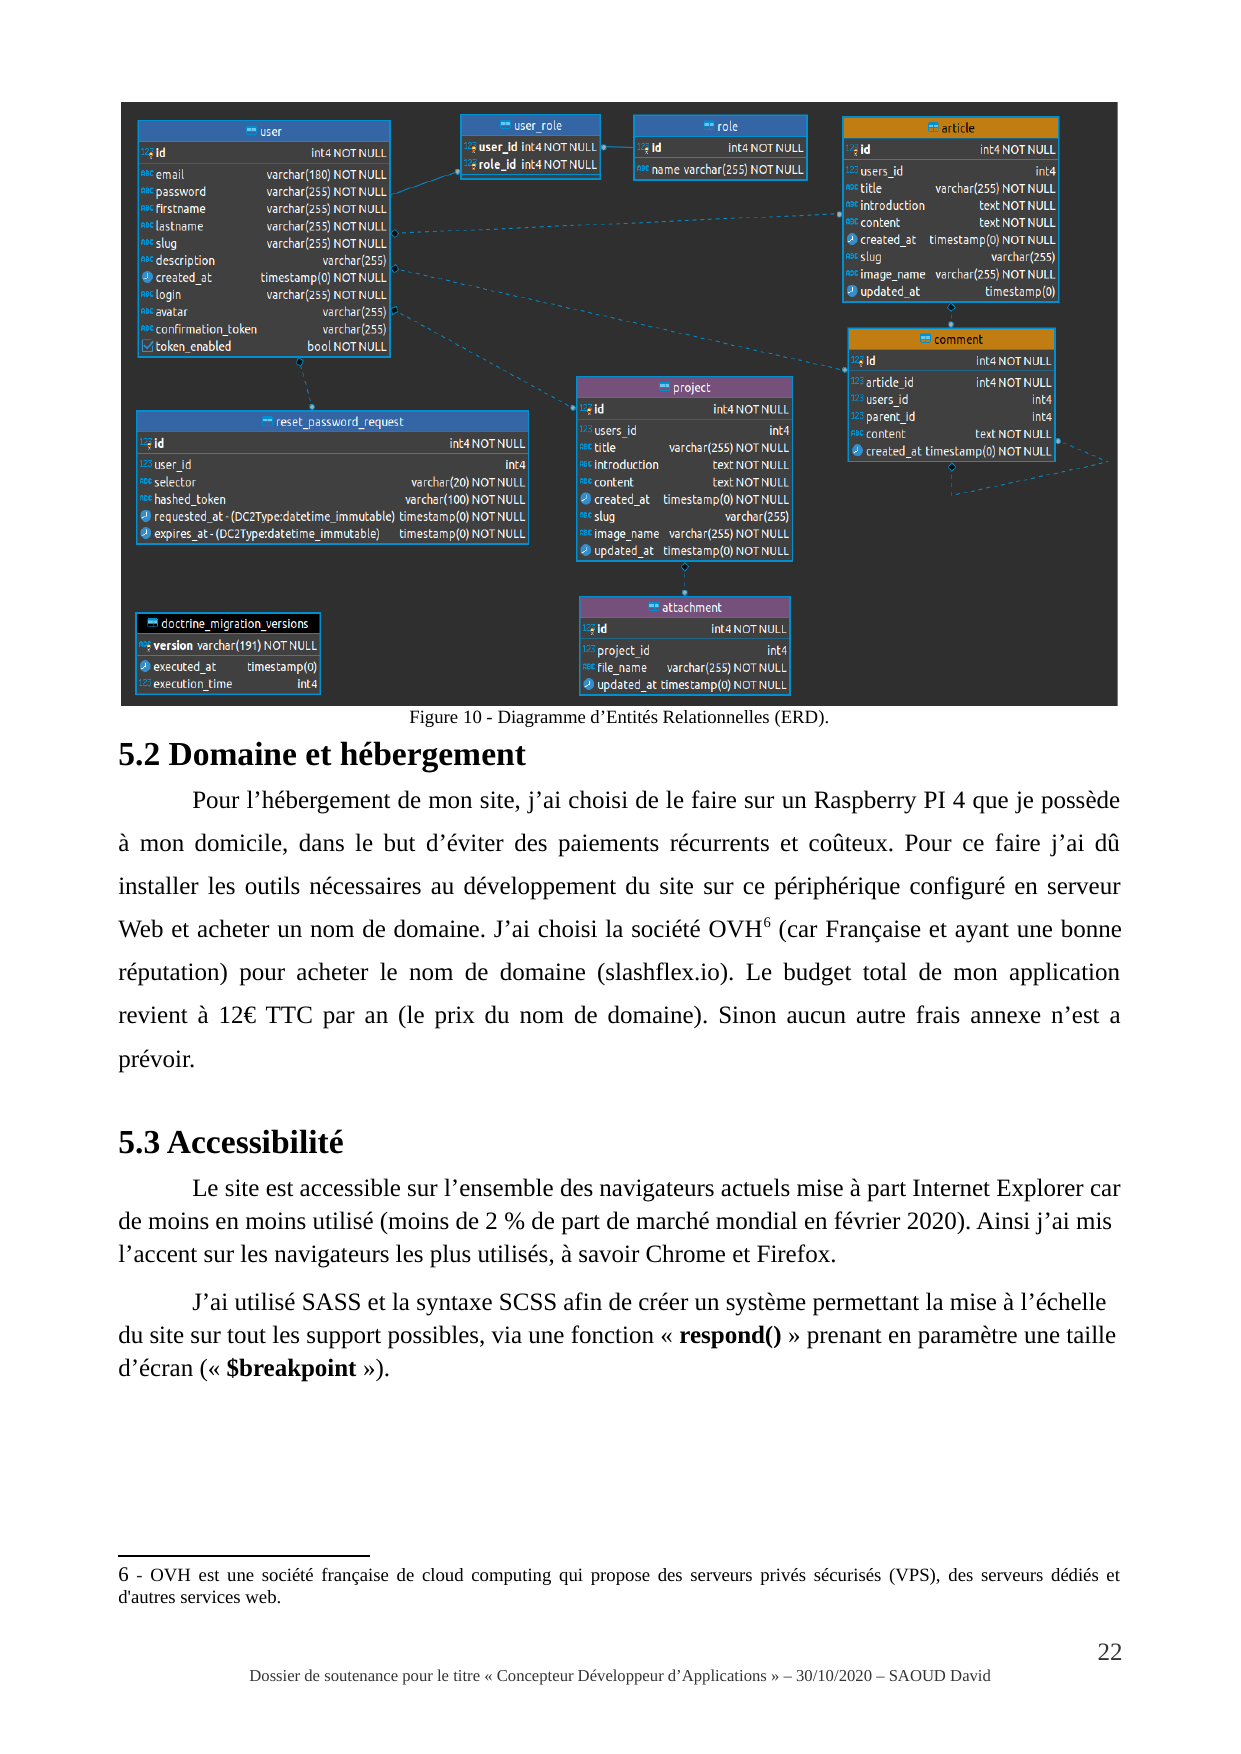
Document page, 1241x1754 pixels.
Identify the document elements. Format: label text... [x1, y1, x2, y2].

subtitle 5.3 Accessibilité [118, 1122, 1122, 1161]
text Pour l’hébergement de mon site, j’ai choisi de le faire sur un Raspberry PI 4 que je possède à mon domicile, dans le but d’éviter des paiements récurrents et coûteux. Pour ce faire j’ai dû installer les outils nécessaires au développement du site sur ce périphérique configuré en serveur Web et acheter un nom de domaine. J’ai choisi la société OVH (car Française et ayant une bonne réputation) pour acheter le nom de domaine (slashflex.io). Le budget total de mon application revient à 12€ TTC par an (le prix du nom de domaine). Sinon aucun autre frais annexe n’est a prévoir. [118, 785, 1122, 1072]
subtitle 5.2 Domaine et hébergement [118, 661, 1122, 772]
text Figure 10 - Diagramme d’Entités Relationnelles (ERD). [121, 706, 1117, 727]
picture [121, 102, 1118, 706]
text J’ai utilisé SASS et la syntaxe SCSS afin de créer un système permettant la mise à l’échelle du site sur tout les support possibles, via une fonction « respond() » prenant en paramètre une taille d’écran (« $breakpoint »). [118, 1287, 1122, 1382]
text - OVH est une société française de cloud computing qui propose des serveurs privés sécurisés (VPS), des serveurs dédiés et d'autres services web. [118, 1562, 1122, 1608]
text Le site est accessible sur l’ensemble des navigateurs actuels mise à part Internet Explorer car de moins en moins utilisé (moins de 2 % de part de marché mondial en février 2020). Ainsi j’ai mis l’accent sur les navigateurs les plus utilisés, à savoir Chrome et Firefox. [118, 1173, 1122, 1268]
